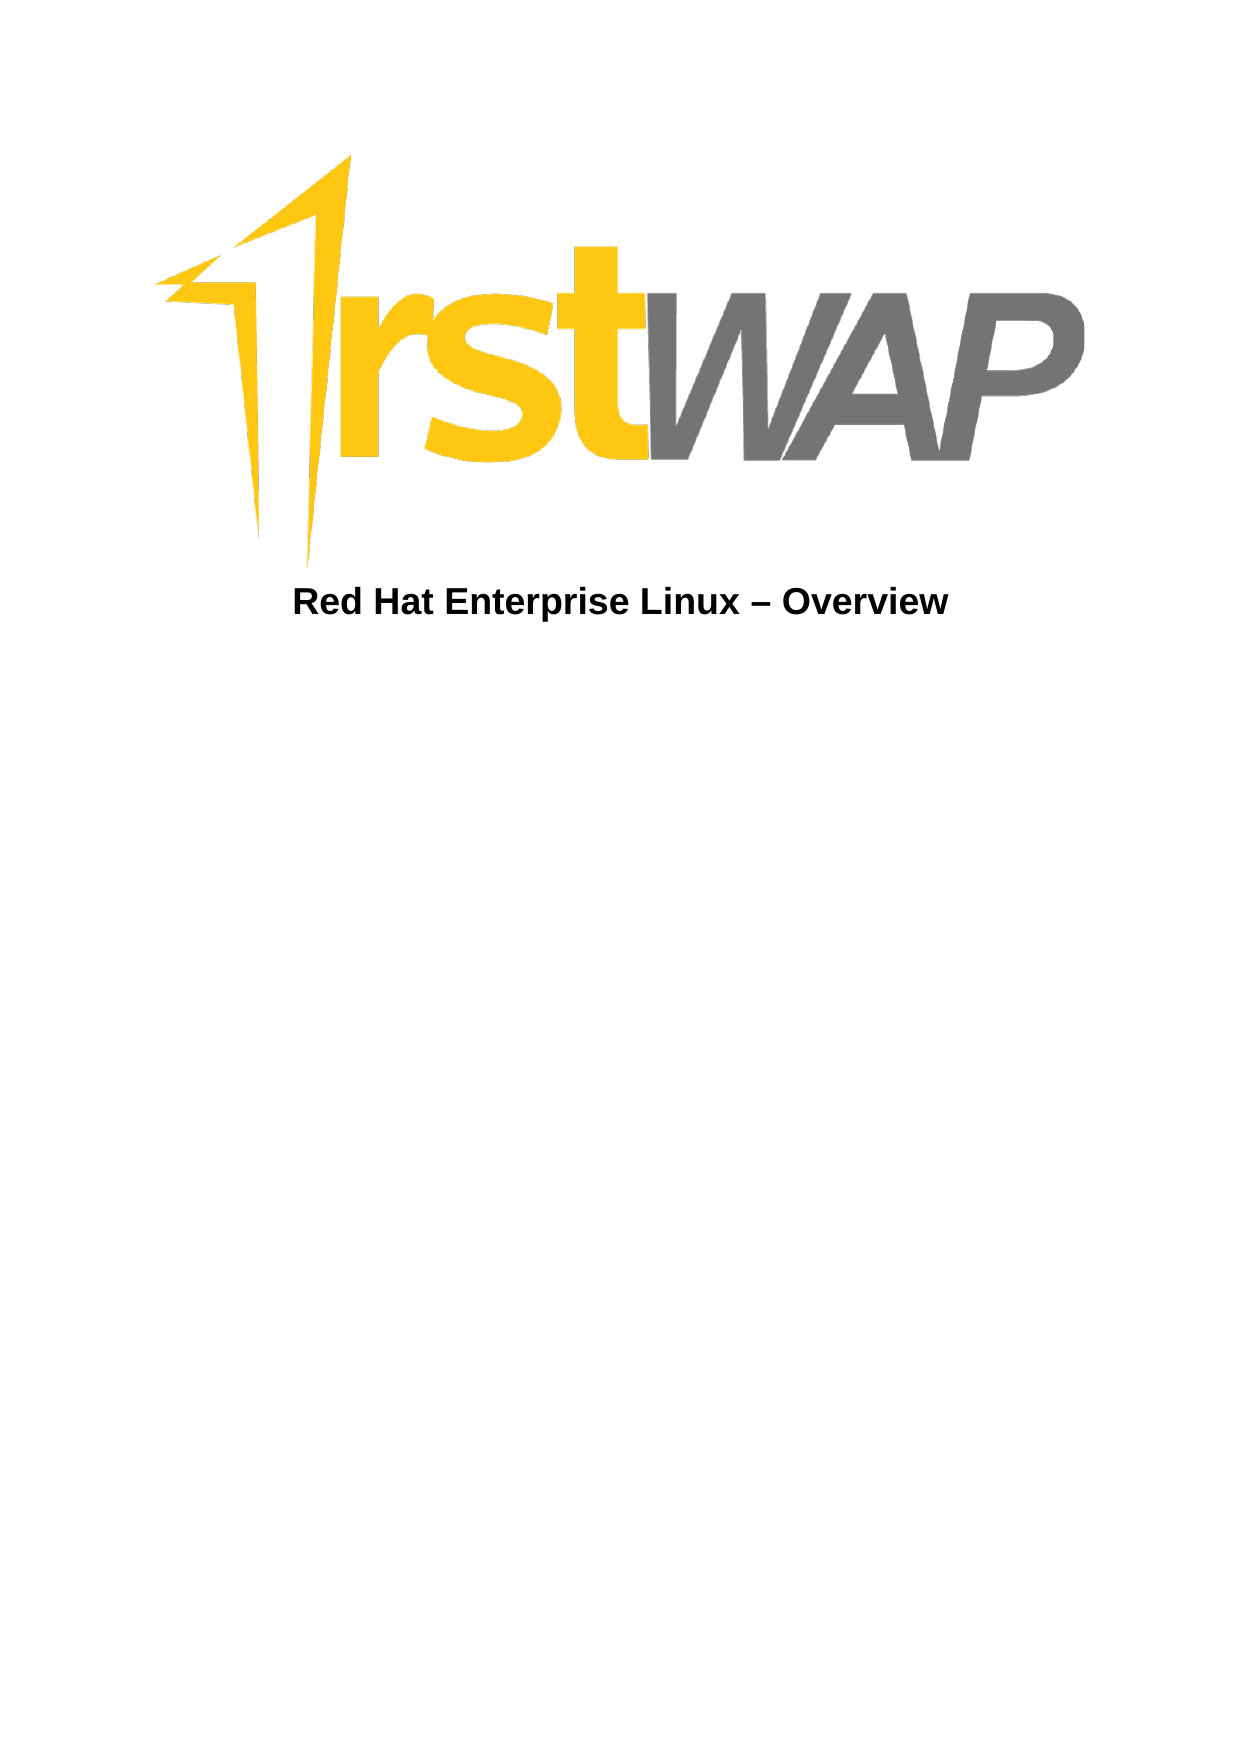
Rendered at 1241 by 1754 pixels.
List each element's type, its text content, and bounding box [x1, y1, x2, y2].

table_cell [150, 658, 1090, 734]
table_header [150, 150, 1090, 573]
picture [155, 155, 1085, 568]
table_cell Red Hat Enterprise Linux – Overview [150, 573, 1090, 658]
